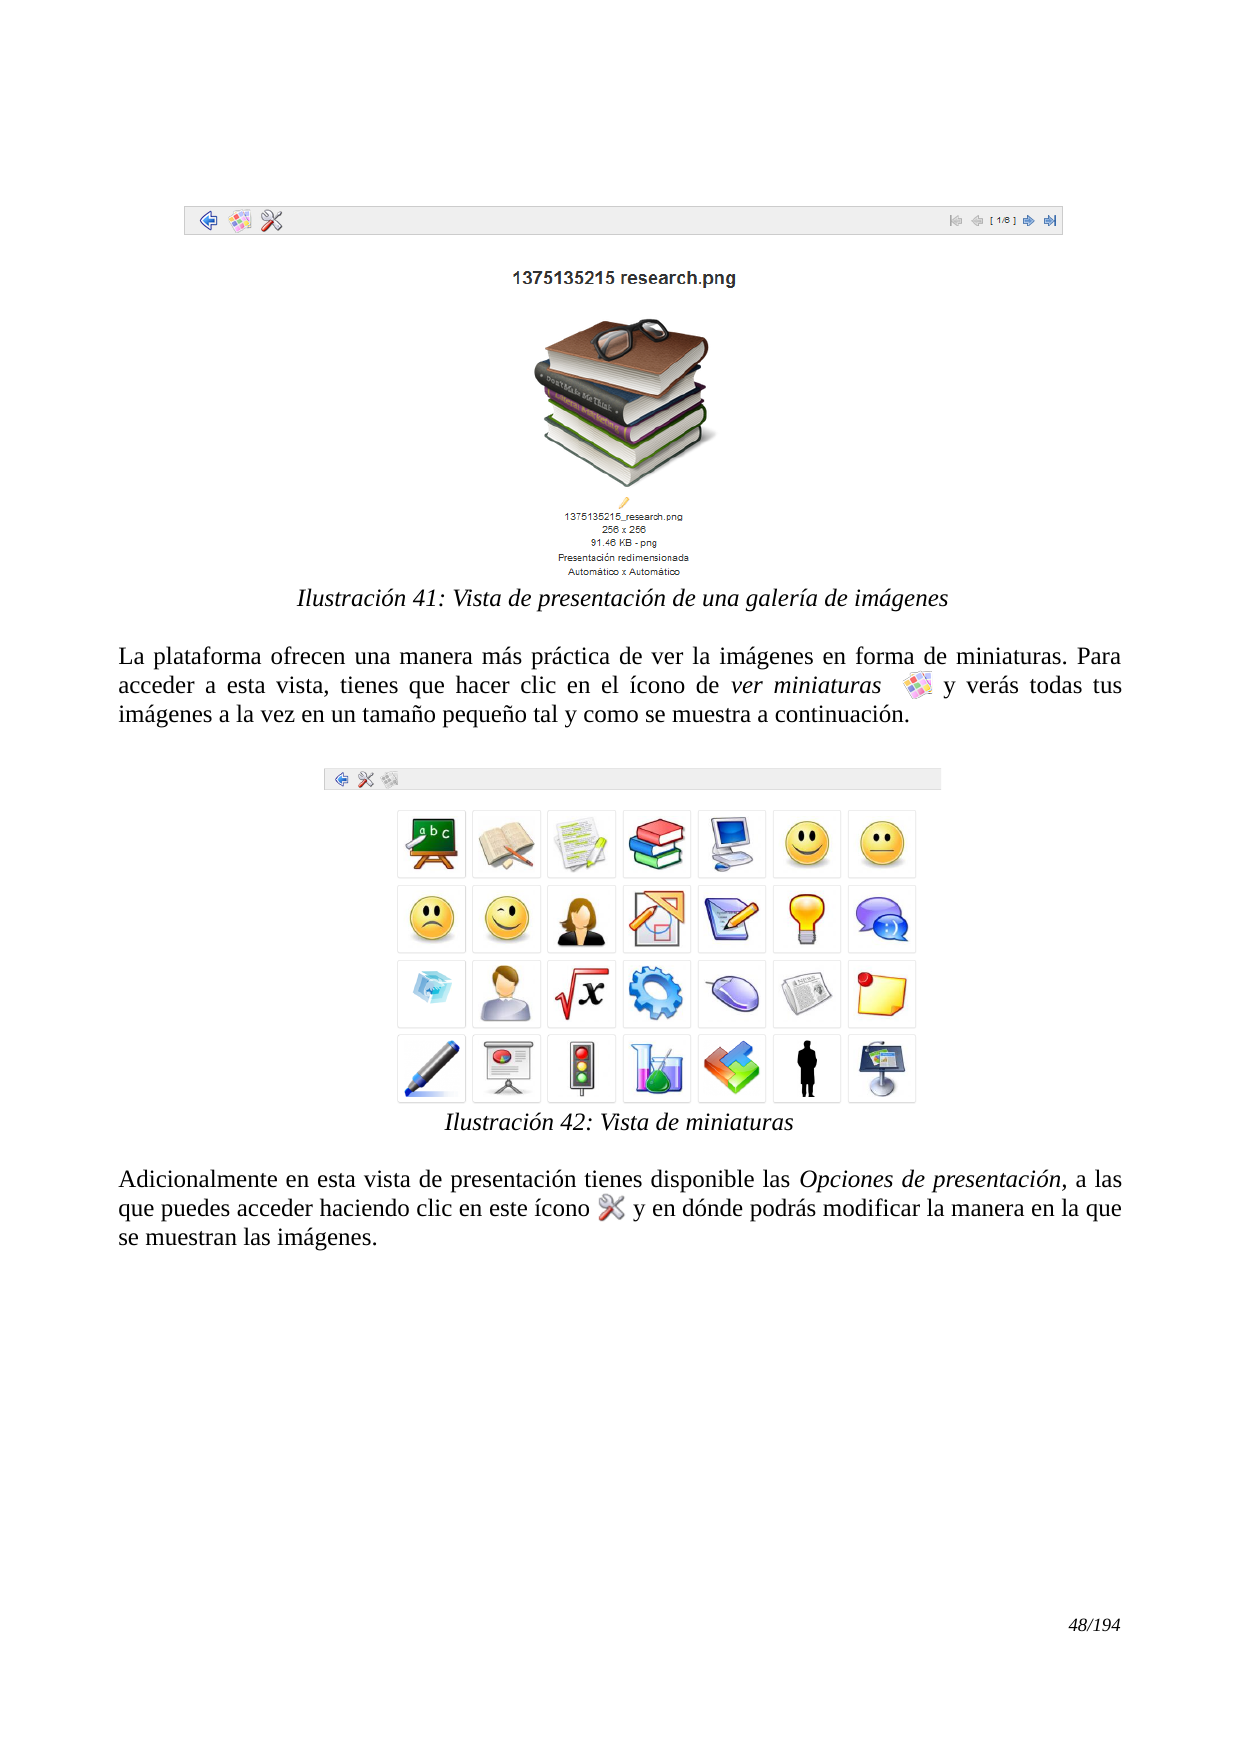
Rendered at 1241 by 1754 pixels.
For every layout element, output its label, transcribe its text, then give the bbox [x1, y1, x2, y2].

picture [320, 765, 942, 1107]
picture [183, 205, 1065, 584]
text Adicionalmente en esta vista de presentación tienes disponible las Opciones de presentación, a las que puedes acceder haciendo clic en este ícono y en dónde podrás modificar la manera en la que se muestran las imágenes. [118, 1164, 1122, 1251]
text La plataforma ofrecen una manera más práctica de ver la imágenes en forma de miniaturas. Para acceder a esta vista, tienes que hacer clic en el ícono de ver miniaturas y verás todas tus imágenes a la vez en un tamaño pequeño tal y como se muestra a continuación. [118, 641, 1122, 728]
picture [902, 669, 933, 699]
text Ilustración 41: Vista de presentación de una galería de imágenes [183, 584, 1065, 612]
picture [596, 1192, 627, 1223]
text Ilustración 42: Vista de miniaturas [217, 769, 1023, 1135]
